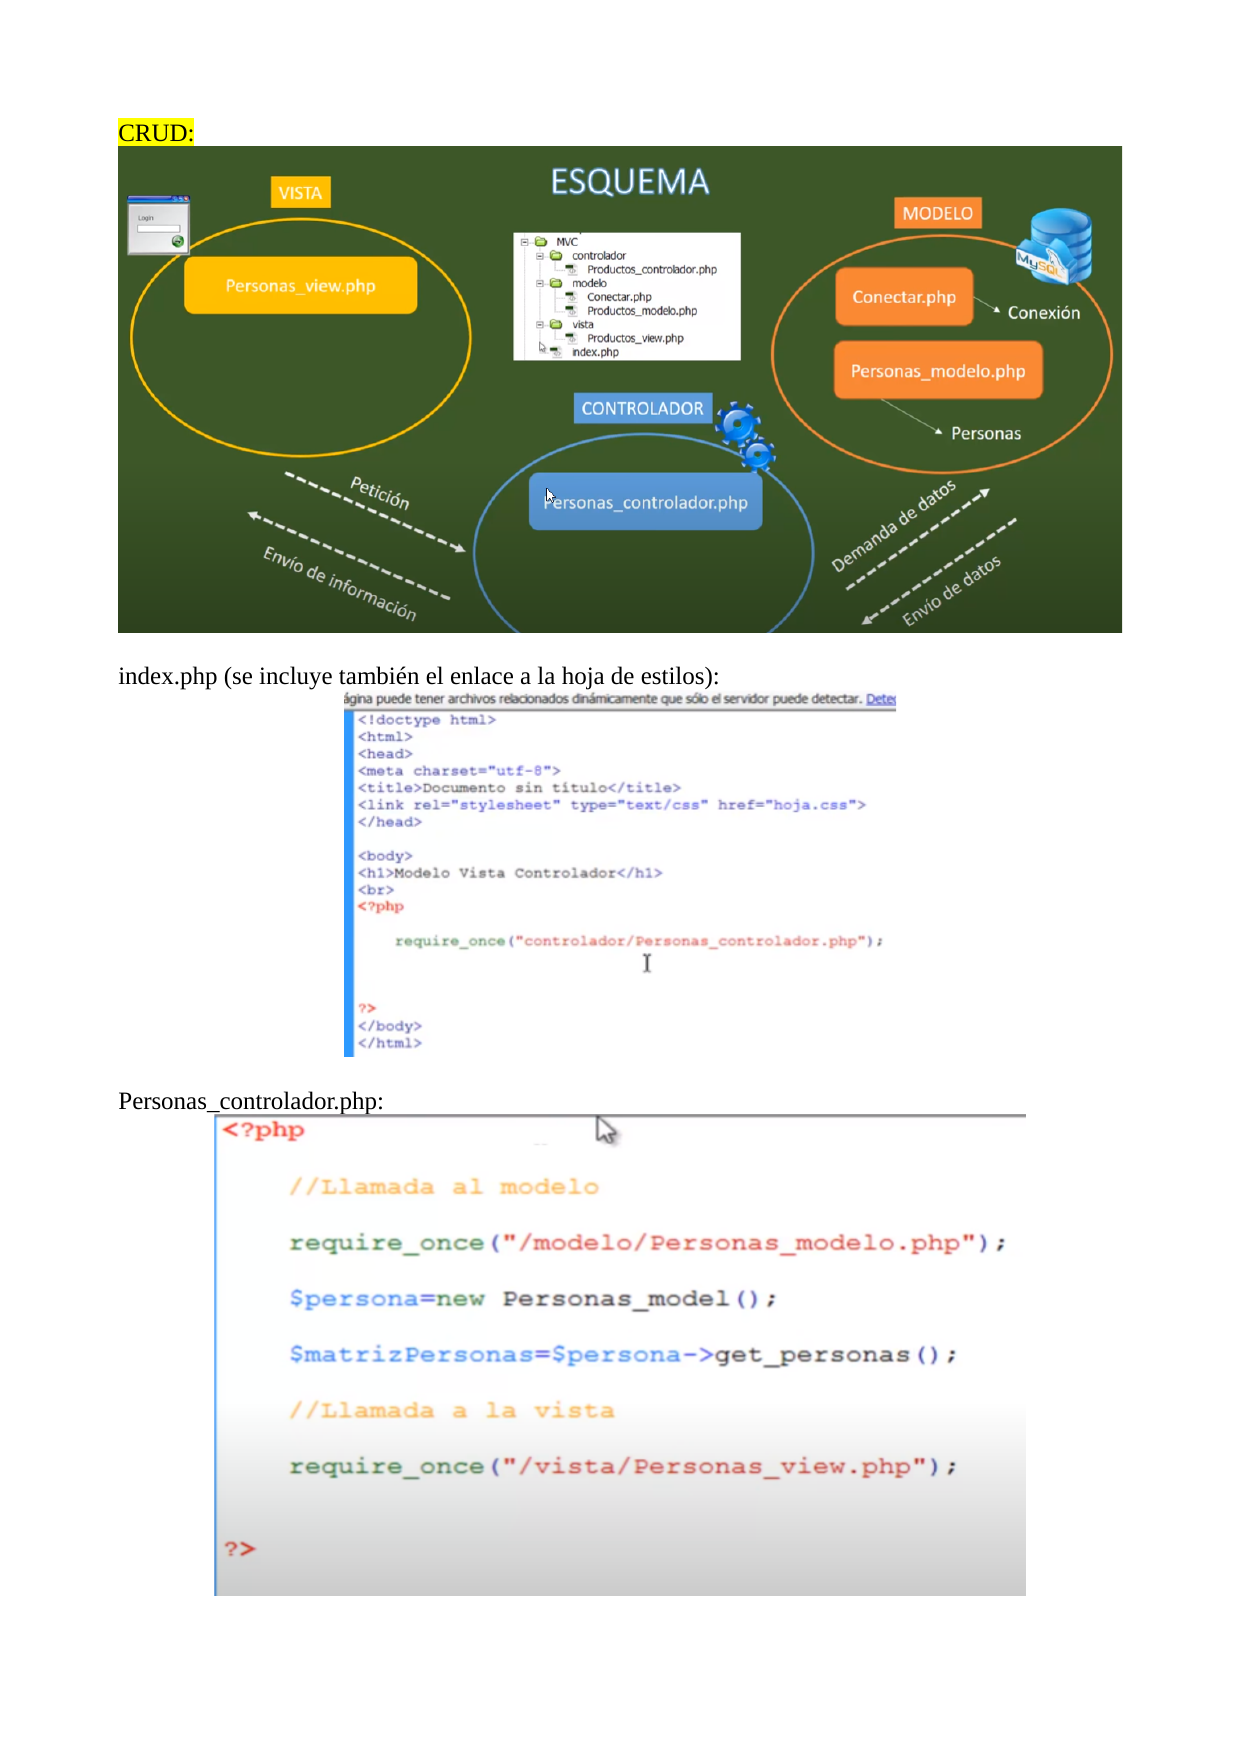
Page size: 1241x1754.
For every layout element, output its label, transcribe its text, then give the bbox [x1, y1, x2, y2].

text CRUD: [118, 118, 1122, 146]
picture [118, 146, 1123, 633]
text Personas_controlador.php: [118, 1086, 1122, 1114]
text index.php (se incluye también el enlace a la hoja de estilos): [118, 661, 1122, 690]
picture [214, 1114, 1026, 1596]
picture [344, 690, 897, 1057]
